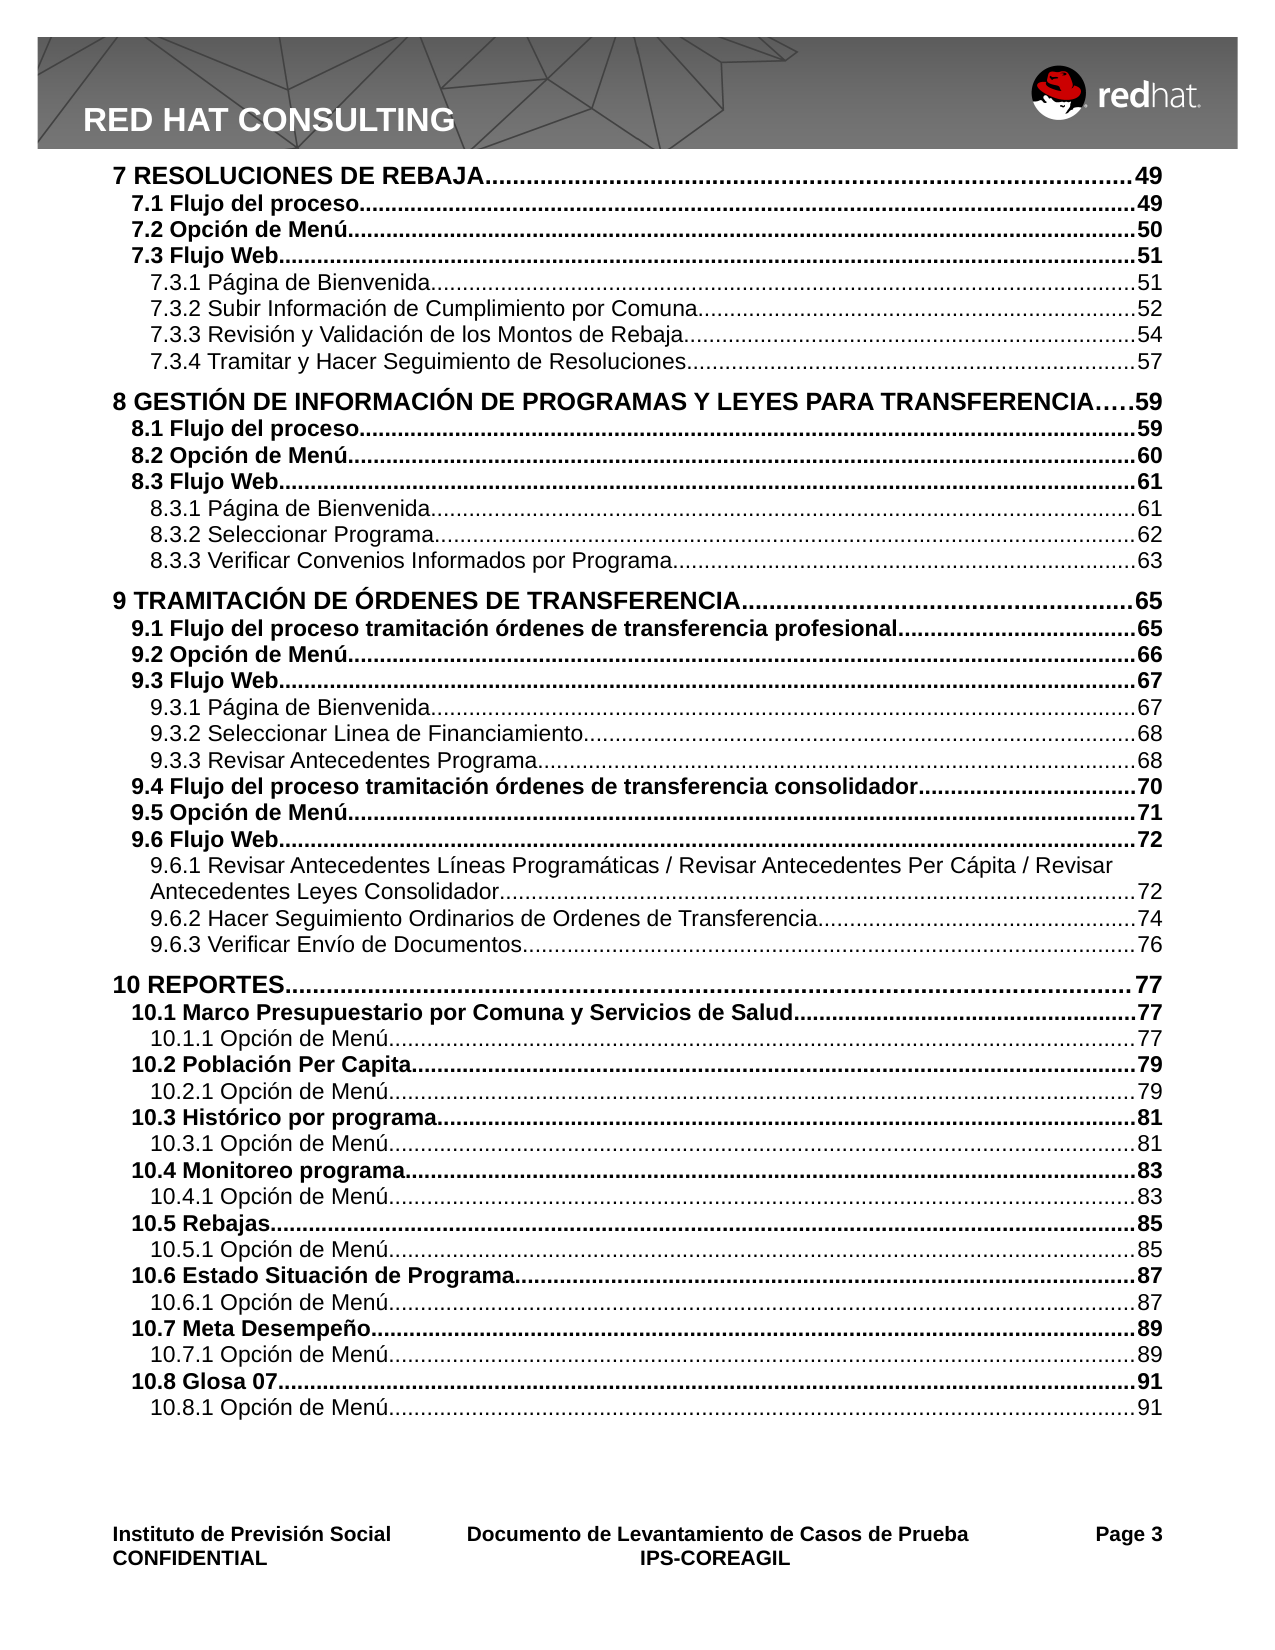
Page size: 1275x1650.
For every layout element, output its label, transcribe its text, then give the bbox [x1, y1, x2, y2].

text 8.3.2 Seleccionar Programa 62 [150, 521, 1162, 547]
text 7.3.4 Tramitar y Hacer Seguimiento de Resoluciones 57 [150, 348, 1162, 374]
text 10.8 Glosa 07 91 [131, 1368, 1162, 1394]
text 10.2.1 Opción de Menú 79 [150, 1078, 1162, 1104]
text 9.2 Opción de Menú 66 [131, 641, 1162, 667]
text 10.1.1 Opción de Menú 77 [150, 1025, 1162, 1051]
text 8 Gestión de Información de Programas y Leyes para Transferencia 59 [112, 387, 1162, 415]
text 9.6.3 Verificar Envío de Documentos 76 [150, 931, 1162, 957]
text 8.2 Opción de Menú 60 [131, 442, 1162, 468]
text 8.1 Flujo del proceso 59 [131, 415, 1162, 442]
text 9.6 Flujo Web 72 [131, 826, 1162, 852]
text 9 Tramitación de Órdenes de TransferenciA 65 [112, 586, 1162, 615]
text 10.4.1 Opción de Menú 83 [150, 1183, 1162, 1209]
text 7.2 Opción de Menú 50 [131, 216, 1162, 242]
text 9.3.1 Página de Bienvenida 67 [150, 694, 1162, 720]
text 9.6.2 Hacer Seguimiento Ordinarios de Ordenes de Transferencia 74 [150, 905, 1162, 931]
text 7.3.2 Subir Información de Cumplimiento por Comuna 52 [150, 295, 1162, 321]
text 10.3.1 Opción de Menú 81 [150, 1130, 1162, 1157]
text 10.5 Rebajas 85 [131, 1209, 1162, 1236]
text 10.2 Población Per Capita 79 [131, 1051, 1162, 1078]
text 10.7.1 Opción de Menú 89 [150, 1341, 1162, 1368]
text 7.3.3 Revisión y Validación de los Montos de Rebaja 54 [150, 321, 1162, 348]
text 10.1 Marco Presupuestario por Comuna y Servicios de Salud 77 [131, 999, 1162, 1025]
text 7 Resoluciones de rebaja 49 [112, 161, 1162, 190]
text 9.6.1 Revisar Antecedentes Líneas Programáticas / Revisar Antecedentes Per Cápita / Revisar Antecedentes Leyes Consolidador 72 [150, 852, 1162, 905]
text 10.6 Estado Situación de Programa 87 [131, 1262, 1162, 1288]
text 9.3.2 Seleccionar Linea de Financiamiento 68 [150, 720, 1162, 747]
text 10 Reportes 77 [112, 970, 1162, 999]
text 10.5.1 Opción de Menú 85 [150, 1236, 1162, 1262]
picture [37, 37, 1238, 149]
text 7.1 Flujo del proceso 49 [131, 190, 1162, 216]
text 10.3 Histórico por programa 81 [131, 1104, 1162, 1130]
text 10.8.1 Opción de Menú 91 [150, 1394, 1162, 1420]
text 10.6.1 Opción de Menú 87 [150, 1288, 1162, 1315]
text 9.3.3 Revisar Antecedentes Programa 68 [150, 747, 1162, 773]
text 7.3 Flujo Web 51 [131, 242, 1162, 269]
text 8.3 Flujo Web 61 [131, 468, 1162, 494]
text 9.4 Flujo del proceso tramitación órdenes de transferencia consolidador 70 [131, 773, 1162, 799]
text 8.3.3 Verificar Convenios Informados por Programa 63 [150, 547, 1162, 573]
text 9.1 Flujo del proceso tramitación órdenes de transferencia profesional 65 [131, 615, 1162, 641]
text 7.3.1 Página de Bienvenida 51 [150, 269, 1162, 295]
text 9.5 Opción de Menú 71 [131, 799, 1162, 826]
text 8.3.1 Página de Bienvenida 61 [150, 494, 1162, 521]
text 10.4 Monitoreo programa 83 [131, 1157, 1162, 1183]
text 10.7 Meta Desempeño 89 [131, 1315, 1162, 1341]
text 9.3 Flujo Web 67 [131, 667, 1162, 694]
